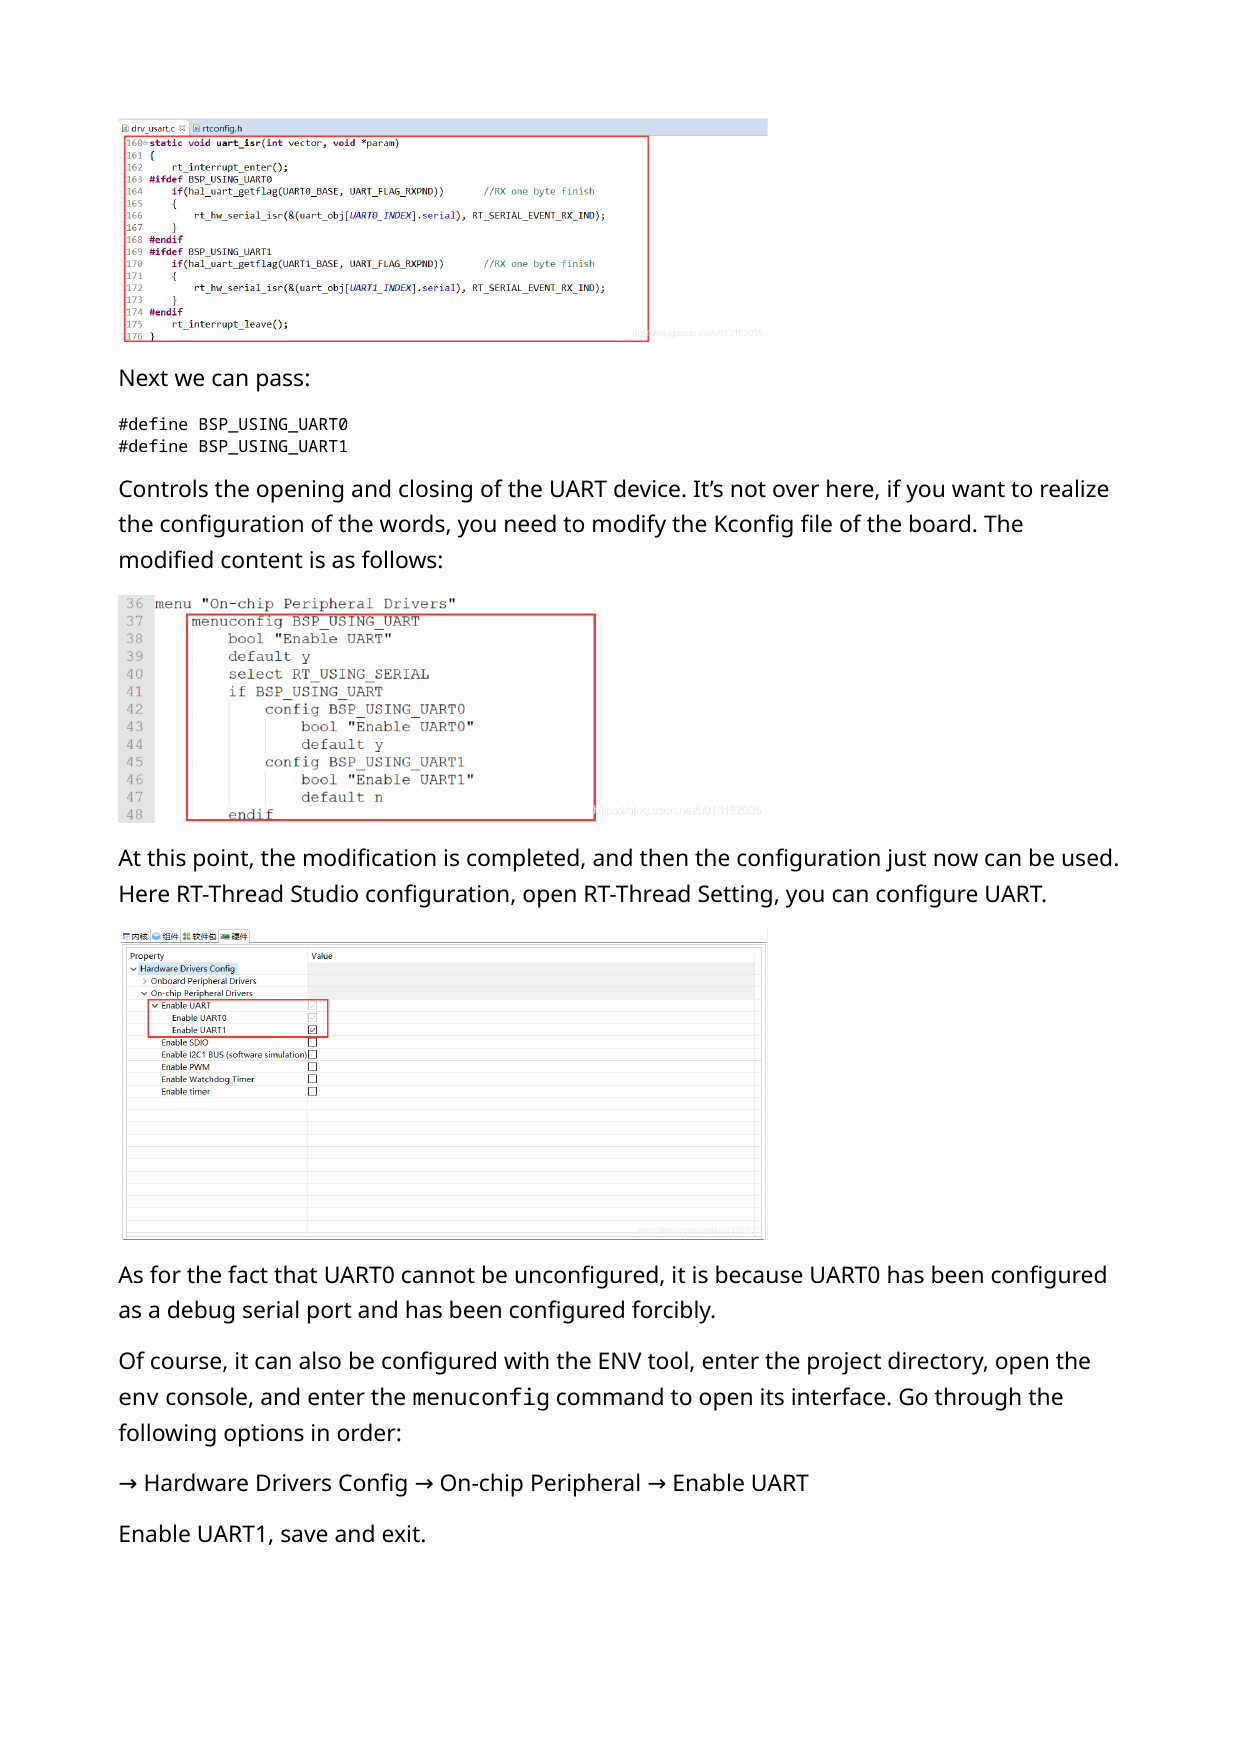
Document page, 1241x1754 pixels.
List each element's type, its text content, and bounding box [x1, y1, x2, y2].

text → Hardware Drivers Config → On-chip Peripheral → Enable UART [118, 1467, 1122, 1499]
text Next we can pass: [118, 362, 1122, 393]
text Enable UART1, save and exit. [118, 1518, 1122, 1549]
text #define BSP_USING_UART0 [118, 412, 1122, 435]
picture [118, 595, 768, 823]
text #define BSP_USING_UART1 [118, 435, 1122, 458]
text At this point, the modification is completed, and then the configuration just now can be used. Here RT-Thread Studio configuration, open RT-Thread Setting, you can configure UART. [118, 842, 1122, 909]
text As for the fact that UART0 cannot be unconfigured, it is because UART0 has been configured as a debug serial port and has been configured forcibly. [118, 1258, 1122, 1326]
text Of course, it can also be configured with the ENV tool, enter the project directory, open the env console, and enter the menuconfig command to open its interface. Go through the following options in order: [118, 1345, 1122, 1448]
text Controls the opening and closing of the UART device. It’s not over here, if you want to realize the configuration of the words, you need to modify the Kconfig file of the board. The modified content is as follows: [118, 472, 1122, 576]
picture [118, 118, 768, 343]
picture [118, 928, 768, 1240]
